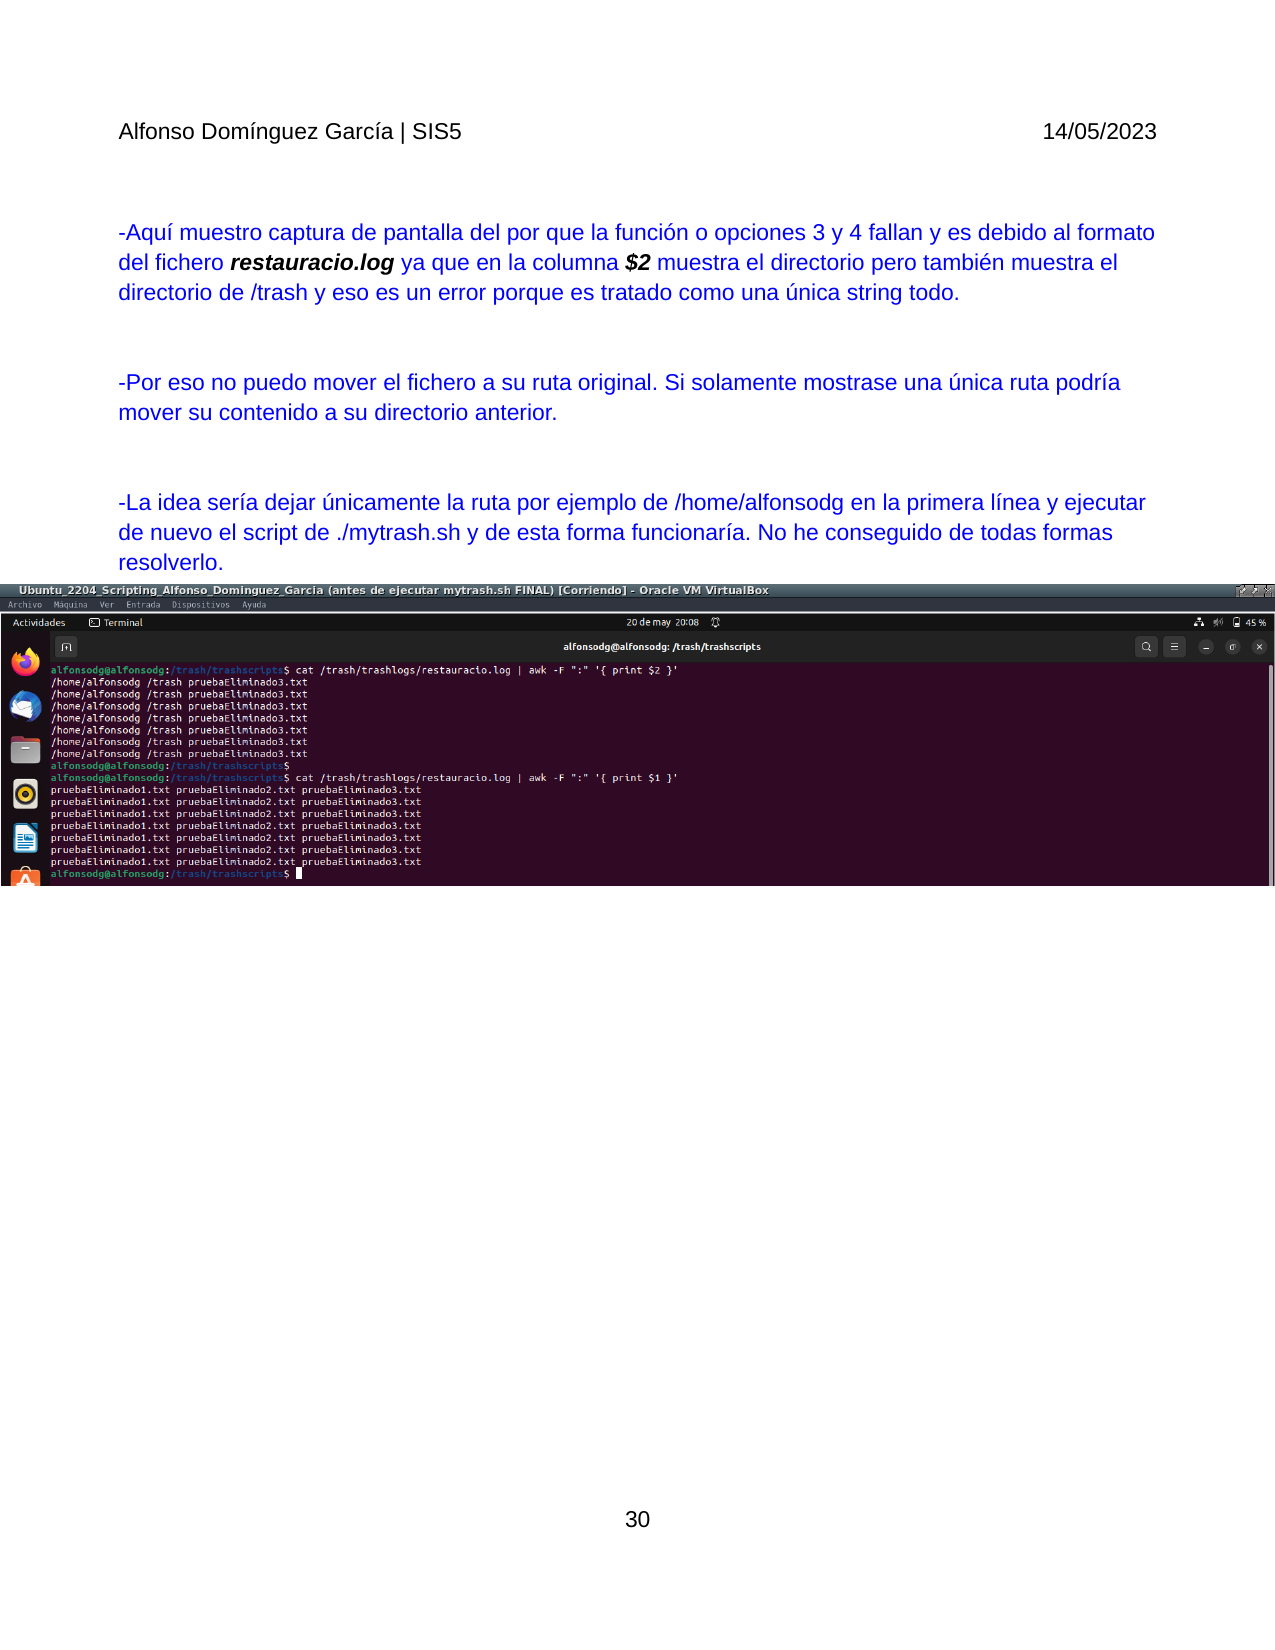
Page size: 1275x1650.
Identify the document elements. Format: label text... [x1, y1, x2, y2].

text -La idea sería dejar únicamente la ruta por ejemplo de /home/alfonsodg en la primera línea y ejecutar de nuevo el script de ./mytrash.sh y de esta forma funcionaría. No he conseguido de todas formas resolverlo. [118, 488, 1157, 575]
text -Aquí muestro captura de pantalla del por que la función o opciones 3 y 4 fallan y es debido al formato del fichero restauracio.log ya que en la columna $2 muestra el directorio pero también muestra el directorio de /trash y eso es un error porque es tratado como una única string todo. [118, 219, 1157, 306]
text -Por eso no puedo mover el fichero a su ruta original. Si solamente mostrase una única ruta podría mover su contenido a su directorio anterior. [118, 369, 1157, 425]
picture [0, 584, 1275, 886]
